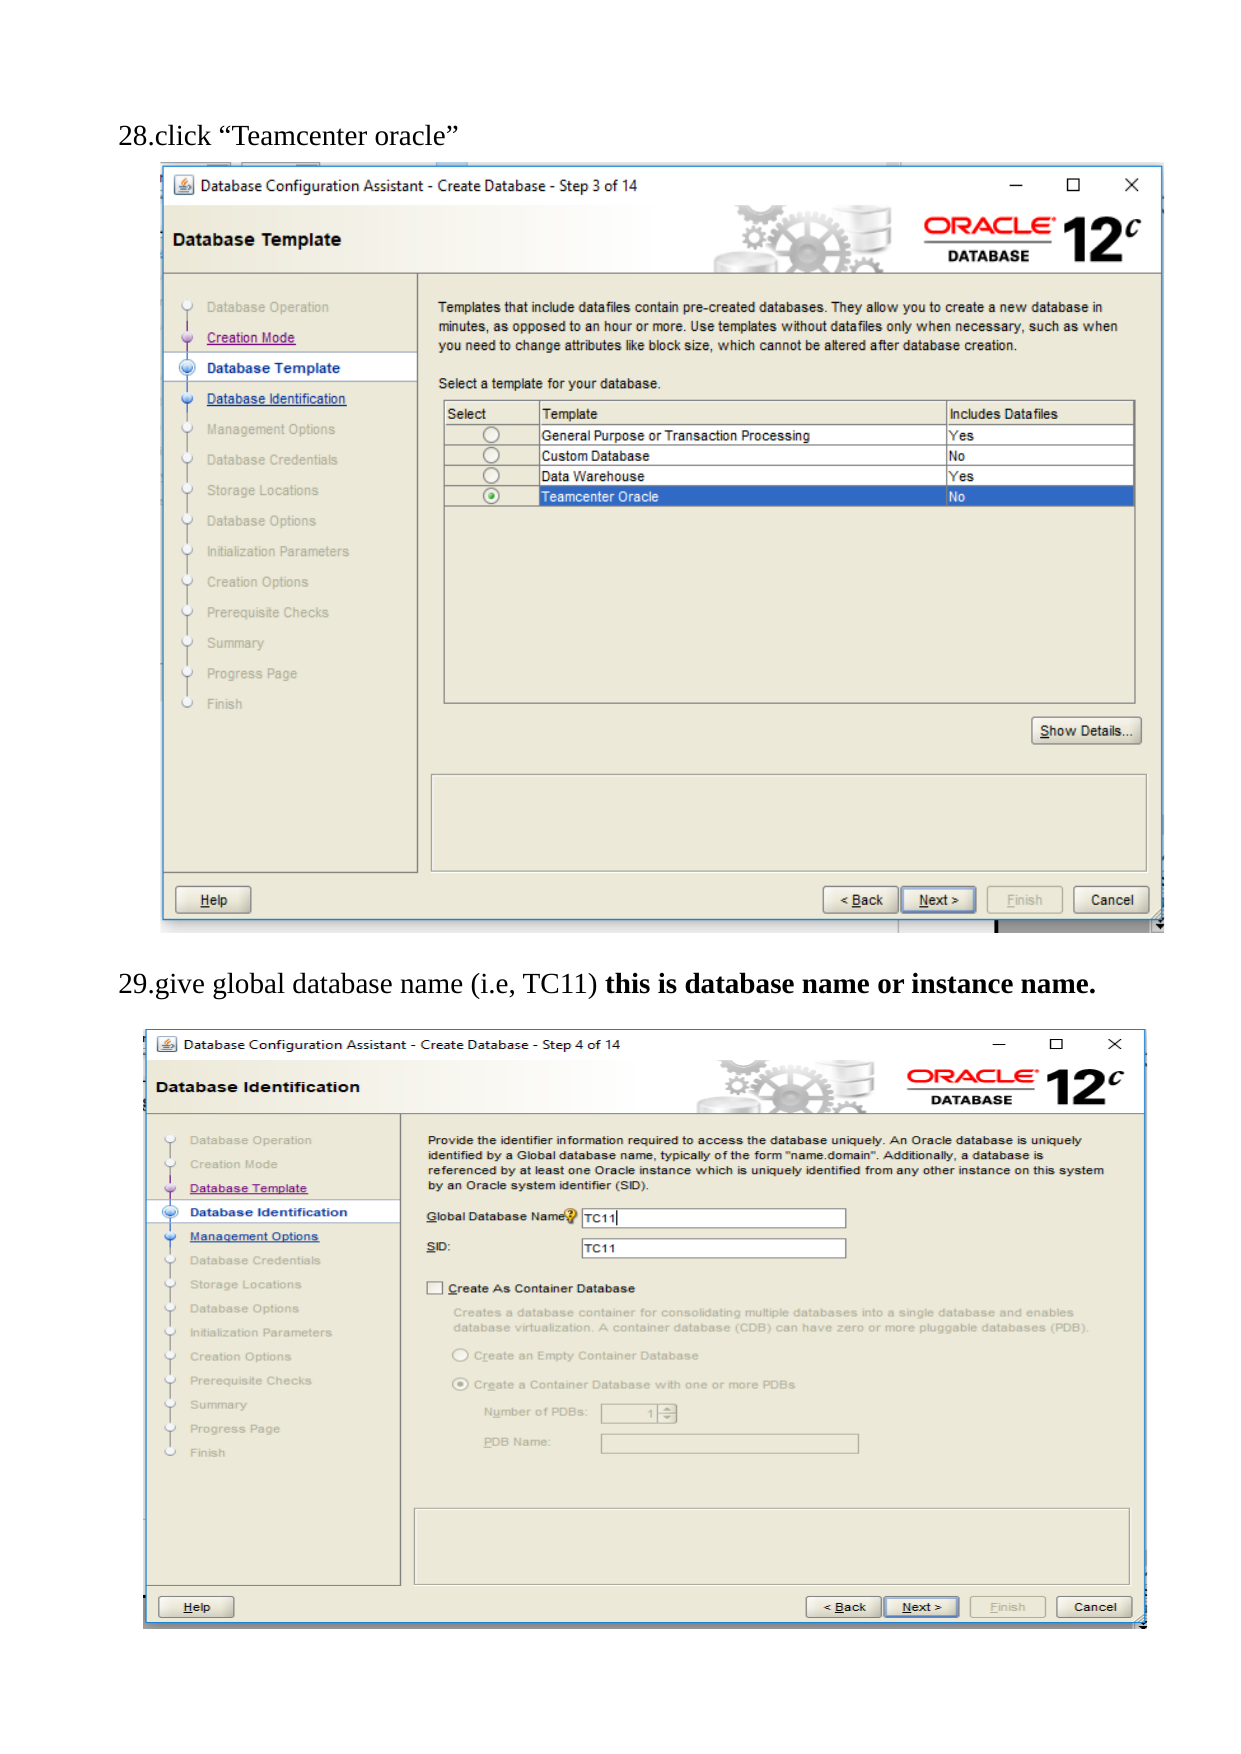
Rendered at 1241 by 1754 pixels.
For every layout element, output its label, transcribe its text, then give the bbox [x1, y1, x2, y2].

picture [160, 162, 1165, 933]
text 28.click “Teamcenter oracle” [118, 118, 1122, 152]
picture [143, 1029, 1148, 1629]
text 29.give global database name (i.e, TC11) this is database name or instance name. [118, 966, 1122, 1000]
